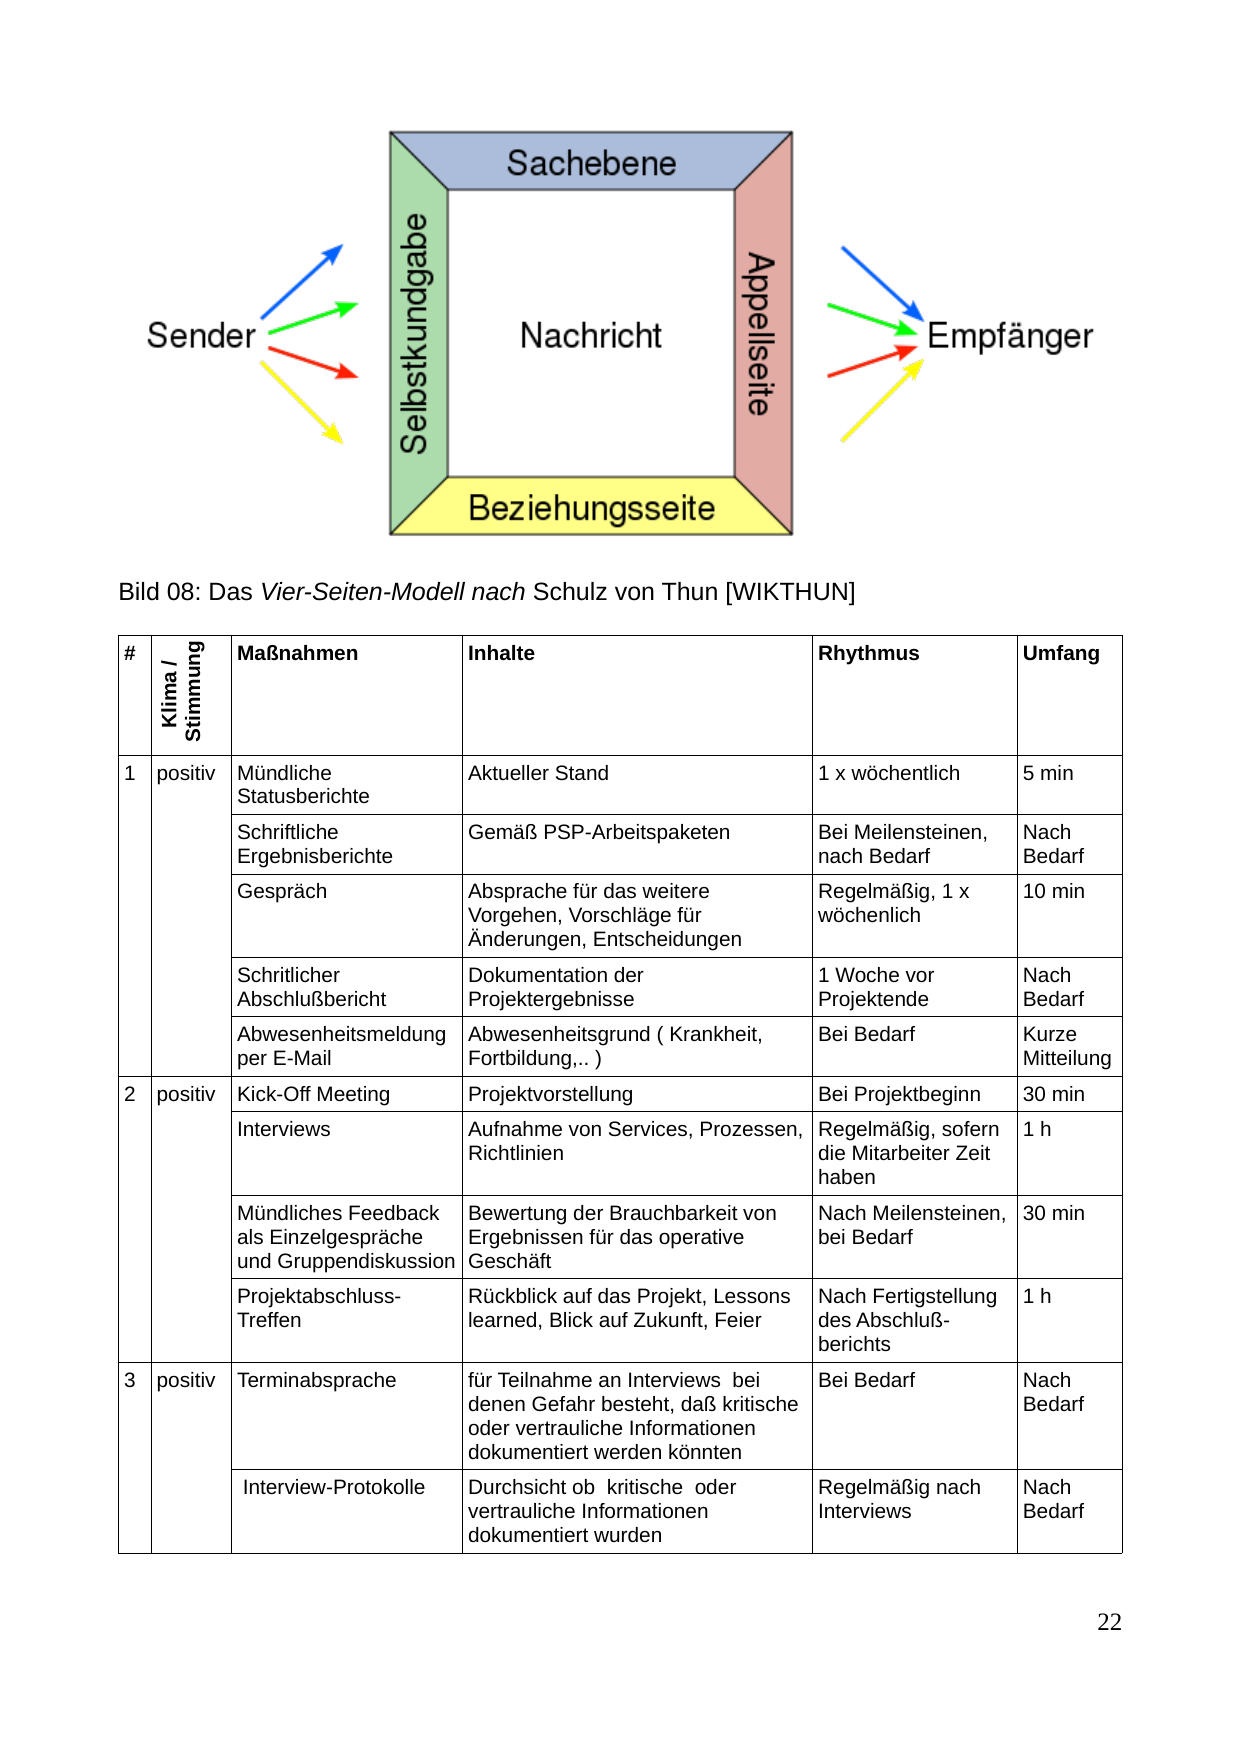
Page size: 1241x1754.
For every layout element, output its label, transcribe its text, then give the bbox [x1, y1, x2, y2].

table_cell Abwesenheitsmeldung per E-Mail [232, 1017, 462, 1076]
table_cell Bei Bedarf [813, 1363, 1017, 1469]
table_cell Nach Meilensteinen, bei Bedarf [813, 1196, 1017, 1278]
table_cell 1 h [1018, 1279, 1122, 1362]
table_cell Bei Meilensteinen, nach Bedarf [813, 815, 1017, 873]
table_cell Bei Bedarf [813, 1017, 1017, 1076]
table_cell positiv [152, 1363, 231, 1553]
table_header Rhythmus [813, 636, 1017, 754]
table_cell Rückblick auf das Projekt, Lessons learned, Blick auf Zukunft, Feier [463, 1279, 812, 1362]
table_cell Schriftliche Ergebnisberichte [232, 815, 462, 873]
table_cell 1 Woche vor Projektende [813, 958, 1017, 1016]
table_cell positiv [152, 1077, 231, 1362]
table_header Klima / Stimmung [152, 636, 231, 754]
table_cell Durchsicht ob kritische oder vertrauliche Informationen dokumentiert wurden [463, 1470, 812, 1553]
table_cell 2 [119, 1077, 151, 1362]
table_cell Dokumentation der Projektergebnisse [463, 958, 812, 1016]
table_cell Gemäß PSP-Arbeitspaketen [463, 815, 812, 873]
table_cell Abwesenheitsgrund ( Krankheit, Fortbildung,.. ) [463, 1017, 812, 1076]
table_cell Projektabschluss-Treffen [232, 1279, 462, 1362]
table_cell Interview-Protokolle [232, 1470, 462, 1553]
table_cell Gespräch [232, 875, 462, 957]
table_cell Kick-Off Meeting [232, 1077, 462, 1111]
table_cell 1 h [1018, 1112, 1122, 1195]
table_cell Mündliches Feedback als Einzelgespräche und Gruppendiskussion [232, 1196, 462, 1278]
table_header Inhalte [463, 636, 812, 754]
table_cell Aufnahme von Services, Prozessen, Richtlinien [463, 1112, 812, 1195]
table_cell Nach Bedarf [1018, 1363, 1122, 1469]
table_cell Regelmäßig, 1 x wöchenlich [813, 875, 1017, 957]
table_cell Nach Bedarf [1018, 958, 1122, 1016]
table_cell Interviews [232, 1112, 462, 1195]
table_cell positiv [152, 756, 231, 1076]
table_cell 10 min [1018, 875, 1122, 957]
table_header Maßnahmen [232, 636, 462, 754]
table_cell Absprache für das weitere Vorgehen, Vorschläge für Änderungen, Entscheidungen [463, 875, 812, 957]
table_cell Kurze Mitteilung [1018, 1017, 1122, 1076]
text Bild 08: Das Vier-Seiten-Modell nach Schulz von Thun [WIKTHUN] [118, 577, 1122, 606]
table_cell 1 x wöchentlich [813, 756, 1017, 814]
picture [118, 118, 1122, 549]
table_cell Nach Bedarf [1018, 815, 1122, 873]
table_cell Bewertung der Brauchbarkeit von Ergebnissen für das operative Geschäft [463, 1196, 812, 1278]
table_cell Schritlicher Abschlußbericht [232, 958, 462, 1016]
table_cell für Teilnahme an Interviews bei denen Gefahr besteht, daß kritische oder vertrauliche Informationen dokumentiert werden könnten [463, 1363, 812, 1469]
table_cell 30 min [1018, 1077, 1122, 1111]
table_cell Mündliche Statusberichte [232, 756, 462, 814]
table_cell 5 min [1018, 756, 1122, 814]
table_cell 3 [119, 1363, 151, 1553]
table_cell Aktueller Stand [463, 756, 812, 814]
table_cell Projektvorstellung [463, 1077, 812, 1111]
table_cell Bei Projektbeginn [813, 1077, 1017, 1111]
table_cell 1 [119, 756, 151, 1076]
table_cell Nach Fertigstellung des Abschluß-berichts [813, 1279, 1017, 1362]
table_cell Regelmäßig nach Interviews [813, 1470, 1017, 1553]
table_header # [119, 636, 151, 754]
table_cell Regelmäßig, sofern die Mitarbeiter Zeit haben [813, 1112, 1017, 1195]
table_cell 30 min [1018, 1196, 1122, 1278]
table_cell Nach Bedarf [1018, 1470, 1122, 1553]
table_cell Terminabsprache [232, 1363, 462, 1469]
table_header Umfang [1018, 636, 1122, 754]
